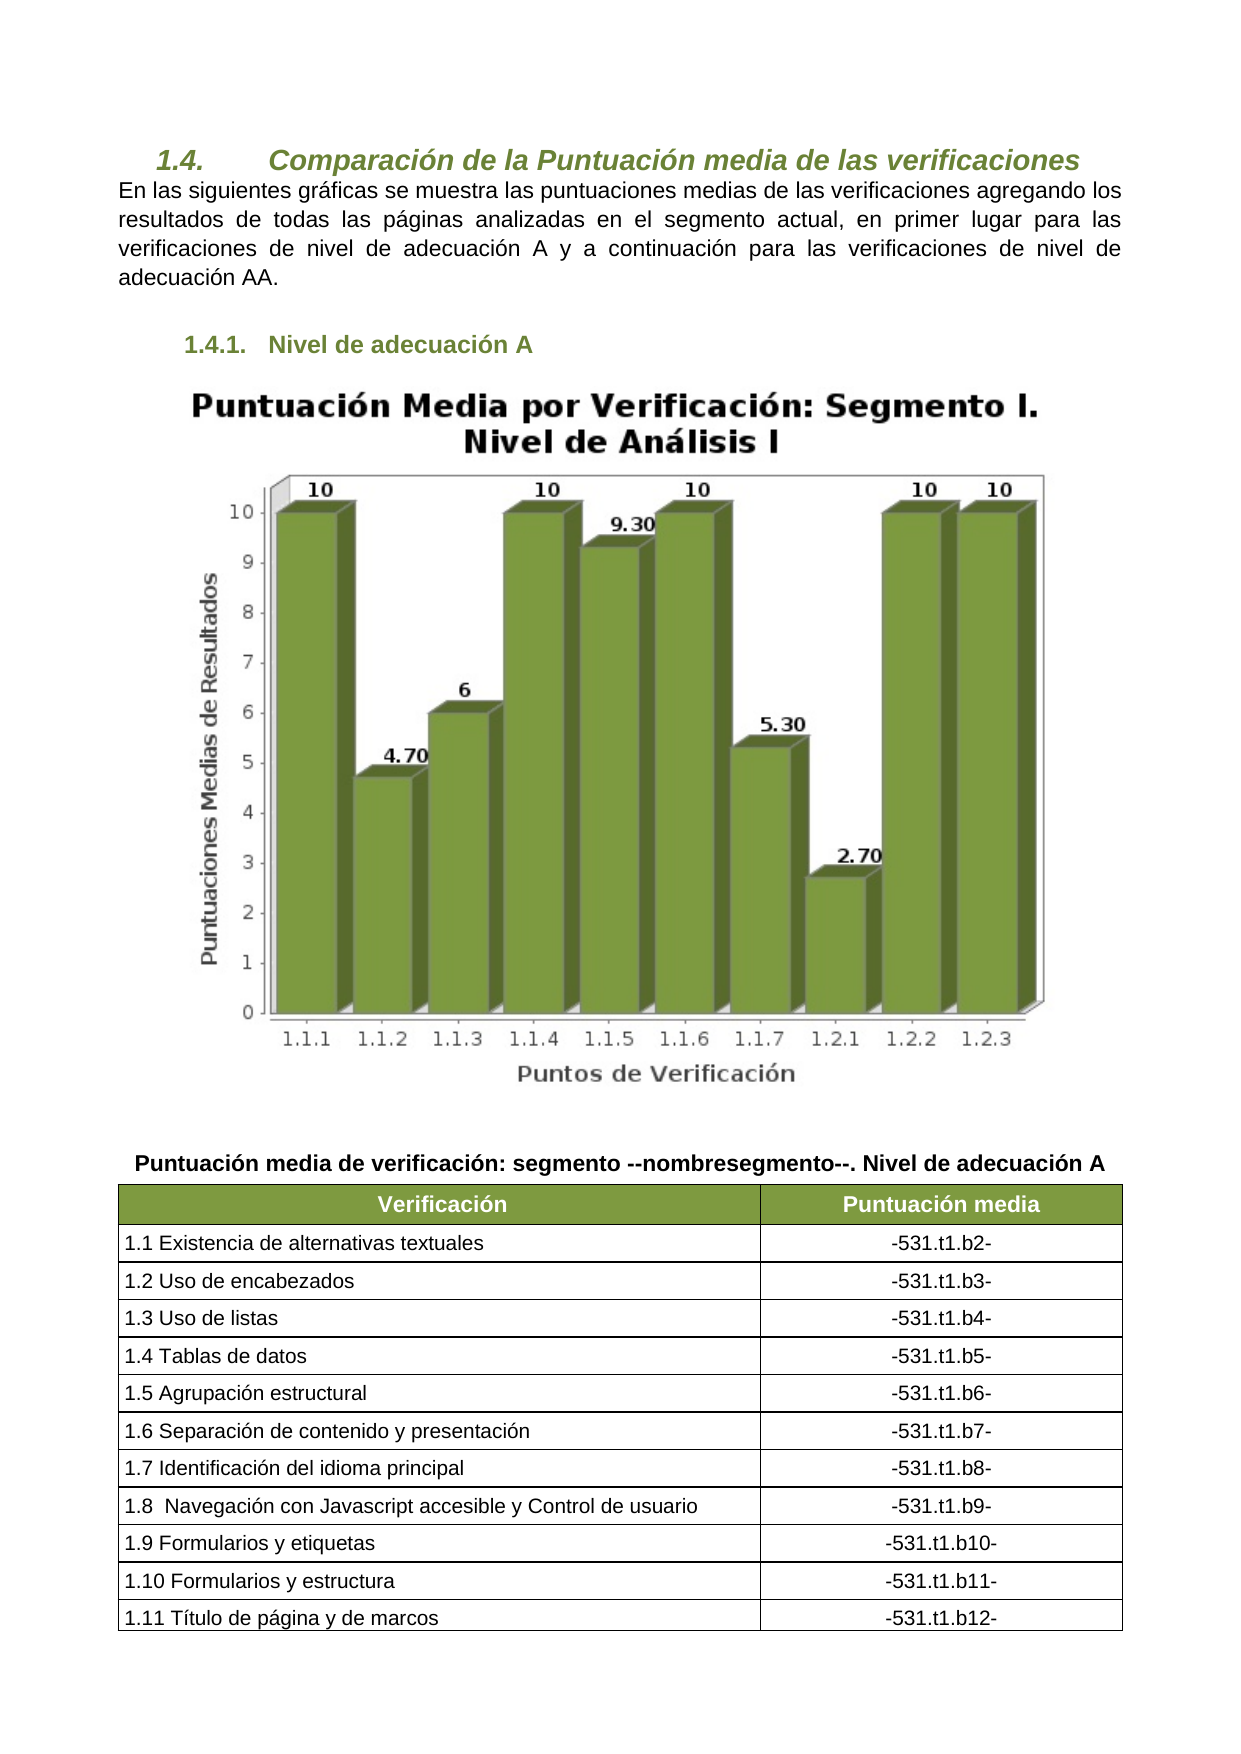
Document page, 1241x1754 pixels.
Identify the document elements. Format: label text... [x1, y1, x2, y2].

text Puntuación media de verificación: segmento --nombresegmento--. Nivel de adecuación A [118, 1150, 1122, 1176]
table_cell -531.t1.b8- [761, 1450, 1122, 1486]
table_cell 1.6 Separación de contenido y presentación [119, 1413, 760, 1449]
picture [178, 386, 1062, 1096]
table_cell 1.11 Título de página y de marcos [119, 1600, 760, 1630]
table_header Verificación [119, 1185, 760, 1224]
table_cell -531.t1.b9- [761, 1488, 1122, 1524]
table_cell -531.t1.b4- [761, 1300, 1122, 1336]
subtitle Comparación de la Puntuación media de las verificaciones [148, 143, 1122, 177]
table_cell -531.t1.b7- [761, 1413, 1122, 1449]
table_cell -531.t1.b2- [761, 1225, 1122, 1261]
table_cell -531.t1.b6- [761, 1375, 1122, 1411]
table_cell 1.7 Identificación del idioma principal [119, 1450, 760, 1486]
table_cell 1.3 Uso de listas [119, 1300, 760, 1336]
table_cell 1.1 Existencia de alternativas textuales [119, 1225, 760, 1261]
subtitle Nivel de adecuación A [177, 330, 1122, 359]
text En las siguientes gráficas se muestra las puntuaciones medias de las verificaciones agregando los resultados de todas las páginas analizadas en el segmento actual, en primer lugar para las verificaciones de nivel de adecuación A y a continuación para las verificaciones de nivel de adecuación AA. [118, 177, 1122, 290]
table_cell -531.t1.b5- [761, 1338, 1122, 1374]
table_cell 1.4 Tablas de datos [119, 1338, 760, 1374]
table_cell 1.2 Uso de encabezados [119, 1263, 760, 1299]
table_cell -531.t1.b11- [761, 1563, 1122, 1599]
table_cell 1.5 Agrupación estructural [119, 1375, 760, 1411]
table_cell -531.t1.b3- [761, 1263, 1122, 1299]
table_cell 1.8 Navegación con Javascript accesible y Control de usuario [119, 1488, 760, 1524]
table_cell -531.t1.b10- [761, 1525, 1122, 1561]
table_cell -531.t1.b12- [761, 1600, 1122, 1630]
table_cell 1.10 Formularios y estructura [119, 1563, 760, 1599]
table_cell 1.9 Formularios y etiquetas [119, 1525, 760, 1561]
table_header Puntuación media [761, 1185, 1122, 1224]
